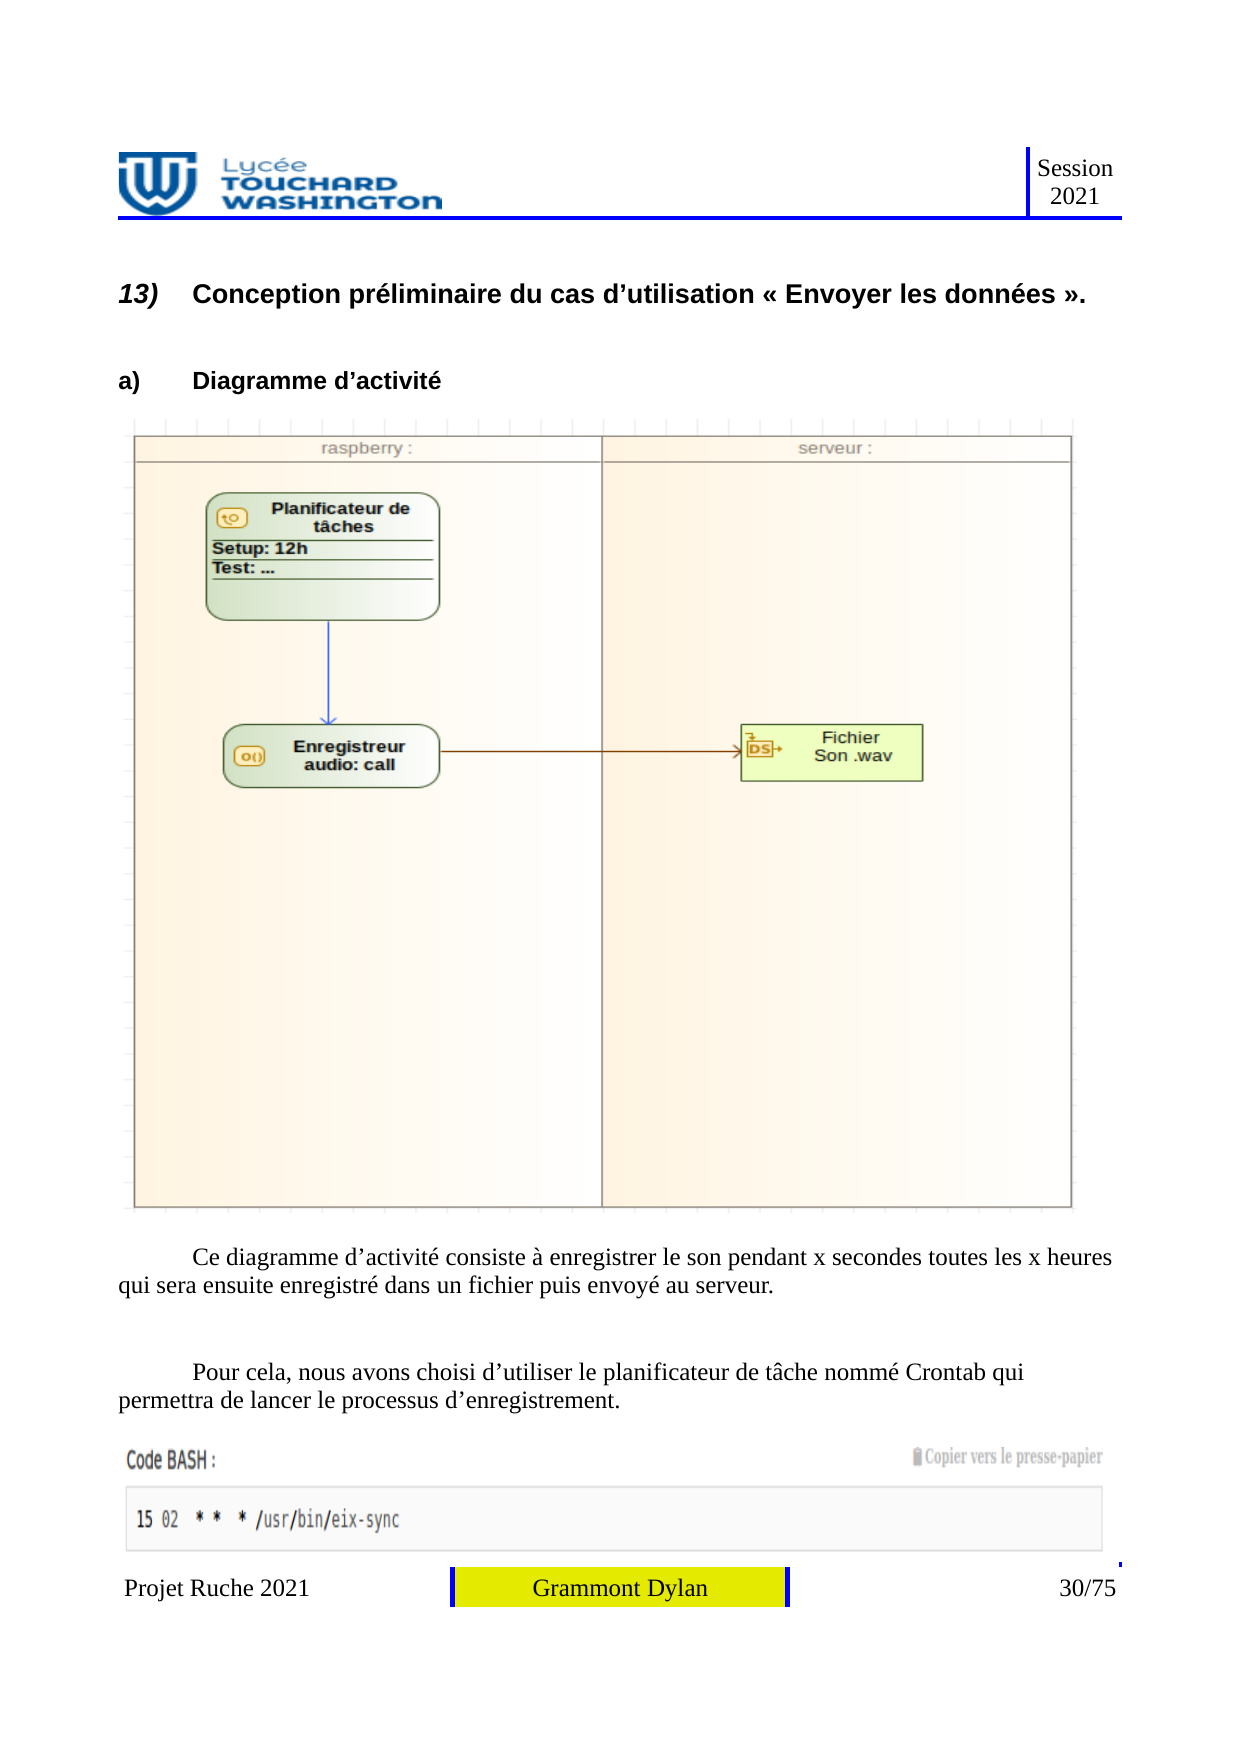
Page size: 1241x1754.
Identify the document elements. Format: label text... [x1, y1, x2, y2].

picture [118, 152, 442, 216]
subtitle Diagramme d’activité [118, 366, 1122, 394]
text Ce diagramme d’activité consiste à enregistrer le son pendant x secondes toutes les x heures qui sera ensuite enregistré dans un fichier puis envoyé au serveur. [118, 1242, 1122, 1299]
picture [123, 419, 1077, 1213]
subtitle Conception préliminaire du cas d’utilisation « Envoyer les données ». [118, 278, 1122, 310]
text Pour cela, nous avons choisi d’utiliser le planificateur de tâche nommé Crontab qui permettra de lancer le processus d’enregistrement. [118, 1357, 1122, 1414]
picture [115, 1447, 1119, 1567]
